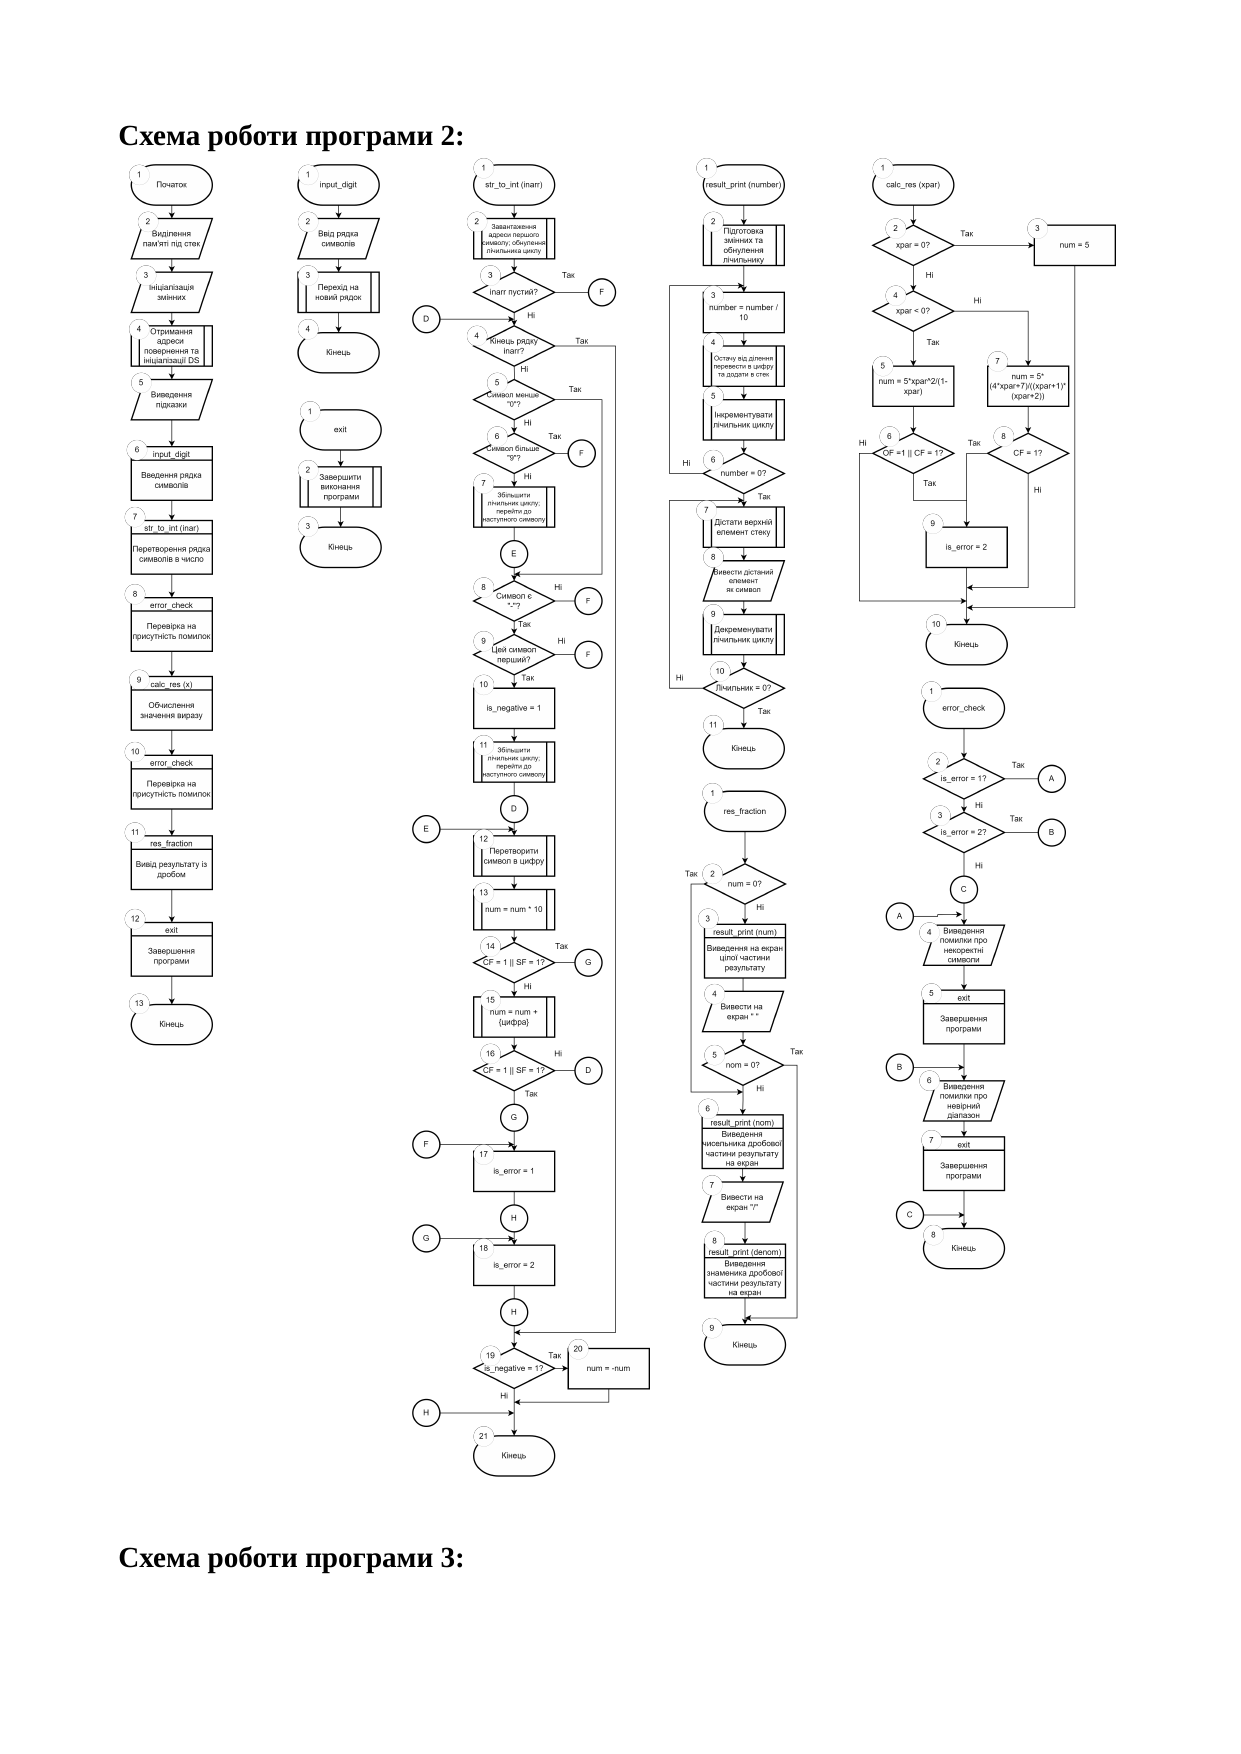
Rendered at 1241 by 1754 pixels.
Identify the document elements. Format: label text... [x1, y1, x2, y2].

text Схема роботи програми 3: [118, 1540, 1122, 1573]
text Схема роботи програми 2: [118, 118, 1122, 151]
picture [118, 151, 1123, 1483]
